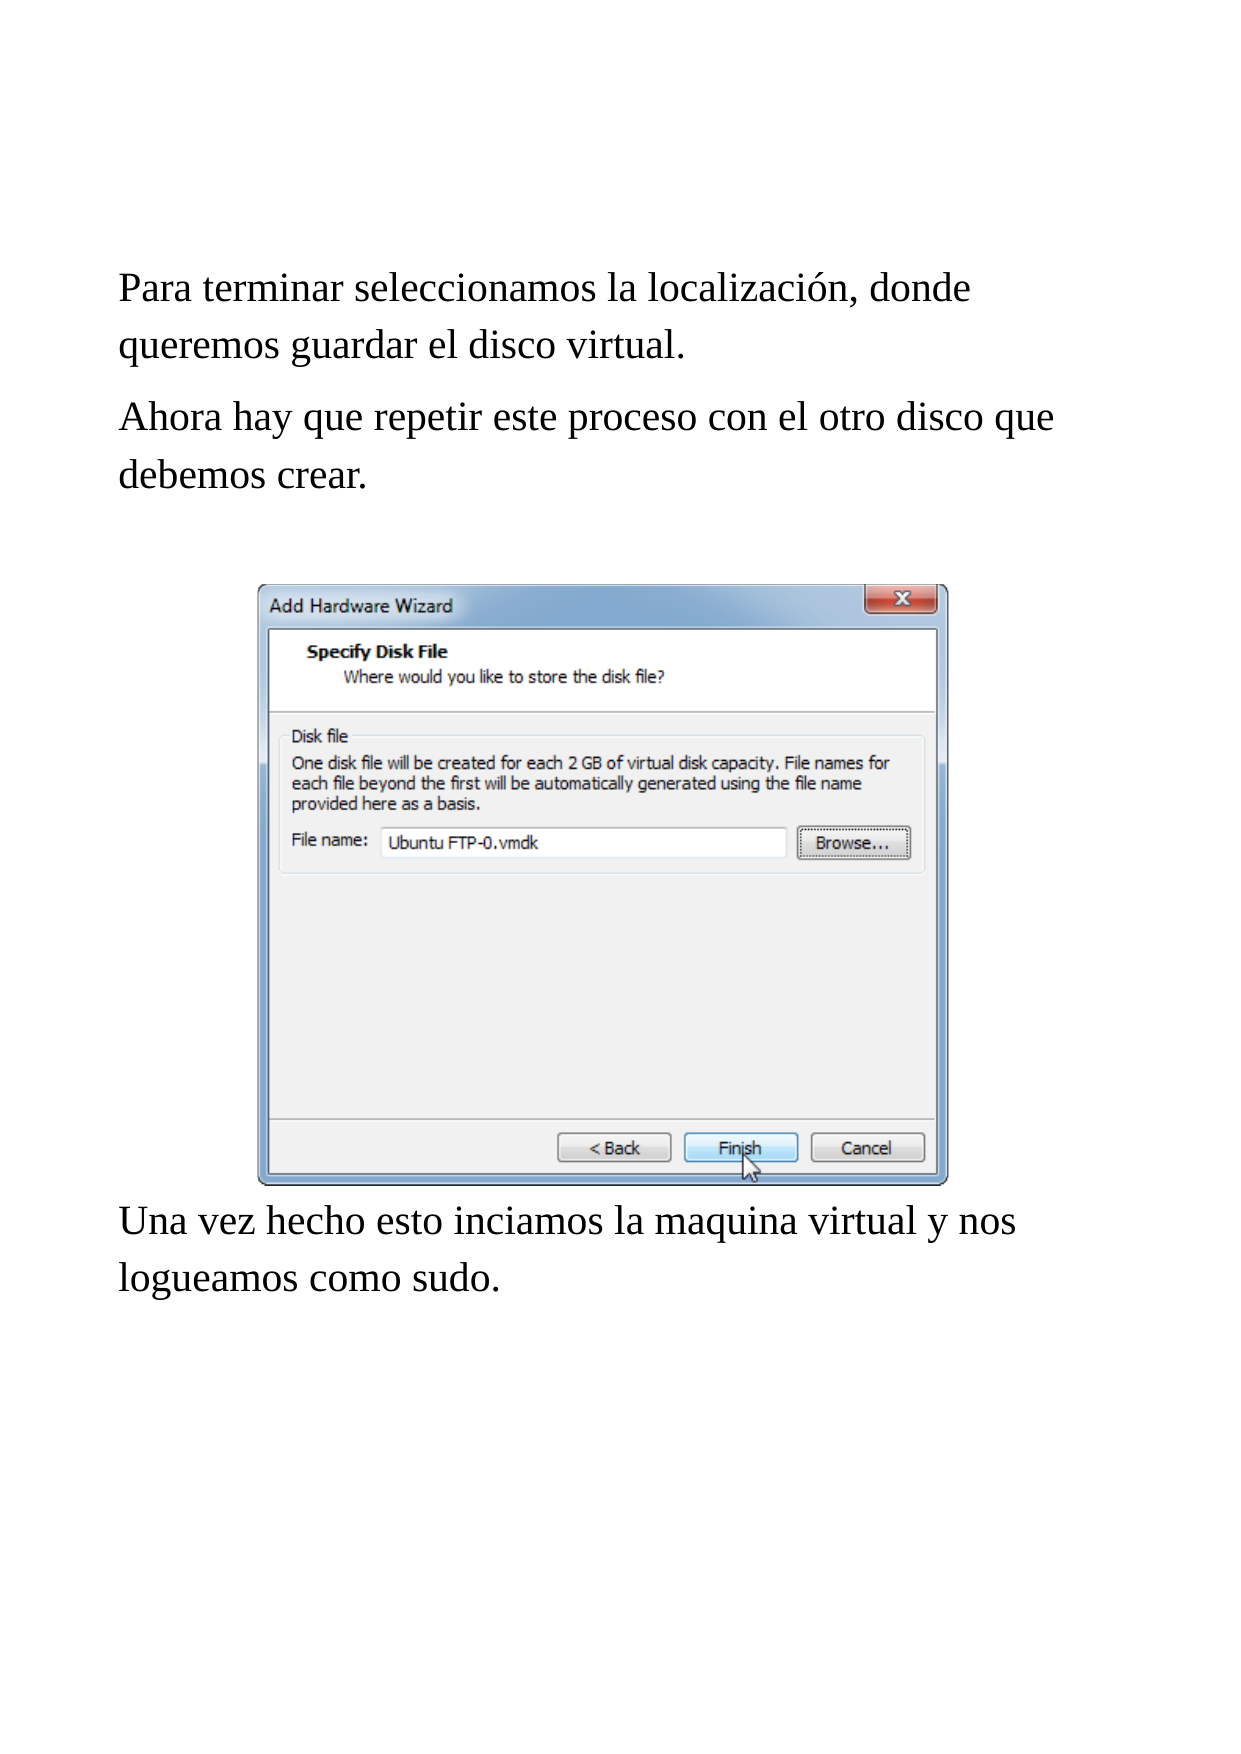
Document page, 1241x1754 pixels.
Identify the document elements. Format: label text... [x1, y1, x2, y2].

text Para terminar seleccionamos la localización, donde queremos guardar el disco virtual. [118, 262, 1122, 368]
text Una vez hecho esto inciamos la maquina virtual y nos logueamos como sudo. [118, 951, 1122, 1301]
picture [257, 584, 949, 1186]
text Ahora hay que repetir este proceso con el otro disco que debemos crear. [118, 392, 1122, 497]
